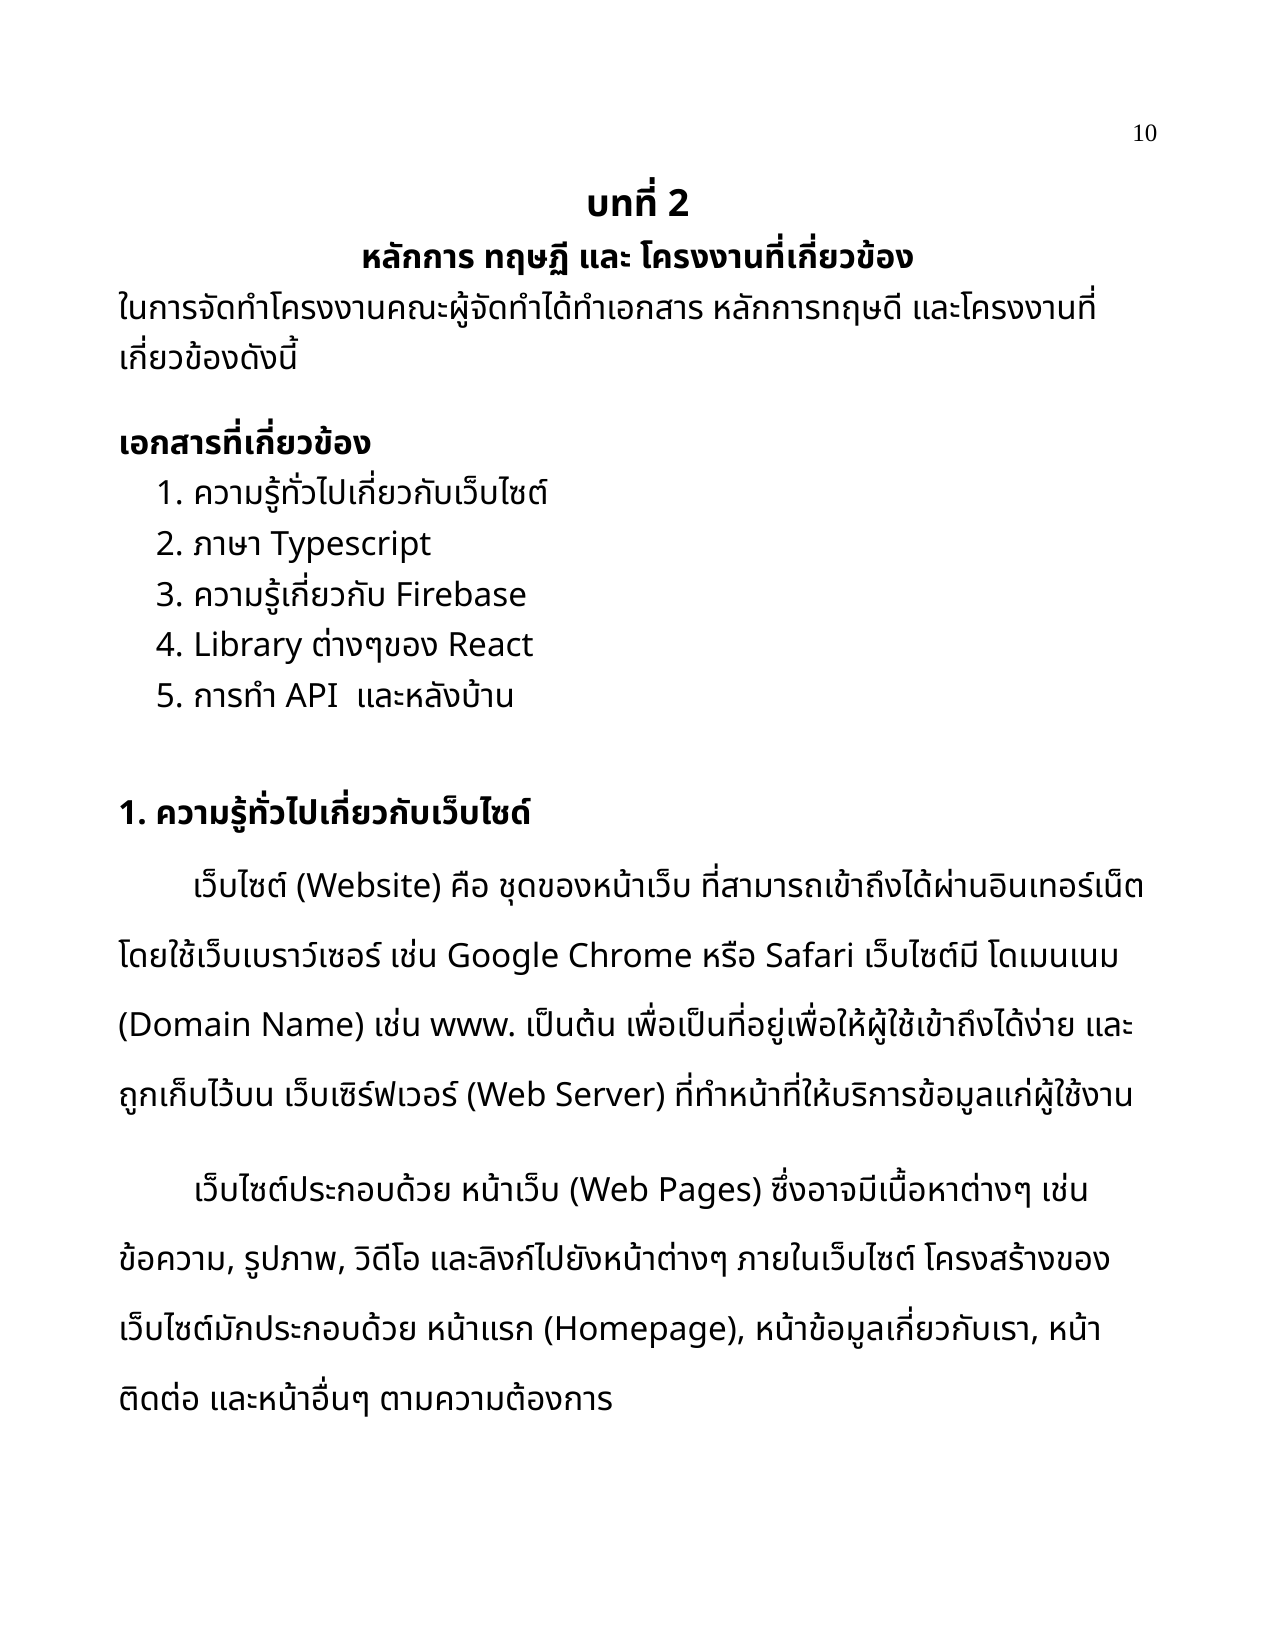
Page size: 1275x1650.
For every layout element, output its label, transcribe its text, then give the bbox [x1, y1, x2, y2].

text บทที่ 2 [118, 176, 1157, 233]
list Library ต่างๆของ React [156, 621, 1157, 672]
text เว็บไซต์ (Website) คือ ชุดของหน้าเว็บ ที่สามารถเข้าถึงได้ผ่านอินเทอร์เน็ต โดยใช้เว็บเบราว์เซอร์ เช่น Google Chrome หรือ Safari เว็บไซต์มี โดเมนเนม (Domain Name) เช่น www. เป็นต้น เพื่อเป็นที่อยู่เพื่อให้ผู้ใช้เข้าถึงได้ง่าย และถูกเก็บไว้บน เว็บเซิร์ฟเวอร์ (Web Server) ที่ทำหน้าที่ให้บริการข้อมูลแก่ผู้ใช้งาน [118, 862, 1157, 1121]
text 1. ความรู้ทั่วไปเกี่ยวกับเว็บไซด์ [118, 789, 1157, 839]
list ภาษา Typescript [156, 520, 1157, 570]
list ความรู้เกี่ยวกับ Firebase [156, 570, 1157, 621]
text เว็บไซต์ประกอบด้วย หน้าเว็บ (Web Pages) ซึ่งอาจมีเนื้อหาต่างๆ เช่น ข้อความ, รูปภาพ, วิดีโอ และลิงก์ไปยังหน้าต่างๆ ภายในเว็บไซต์ โครงสร้างของเว็บไซต์มักประกอบด้วย หน้าแรก (Homepage), หน้าข้อมูลเกี่ยวกับเรา, หน้าติดต่อ และหน้าอื่นๆ ตามความต้องการ [118, 1166, 1157, 1425]
text หลักการ ทฤษฏี และ โครงงานที่เกี่ยวข้อง [118, 233, 1157, 284]
list การทำ API และหลังบ้าน [156, 672, 1157, 722]
text ในการจัดทำโครงงานคณะผู้จัดทำได้ทำเอกสาร หลักการทฤษดี และโครงงานที่เกี่ยวข้องดังนี้ [118, 284, 1157, 384]
text เอกสารที่เกี่ยวข้อง [118, 419, 1157, 469]
list ความรู้ทั่วไปเกี่ยวกับเว็บไซต์ [156, 469, 1157, 520]
